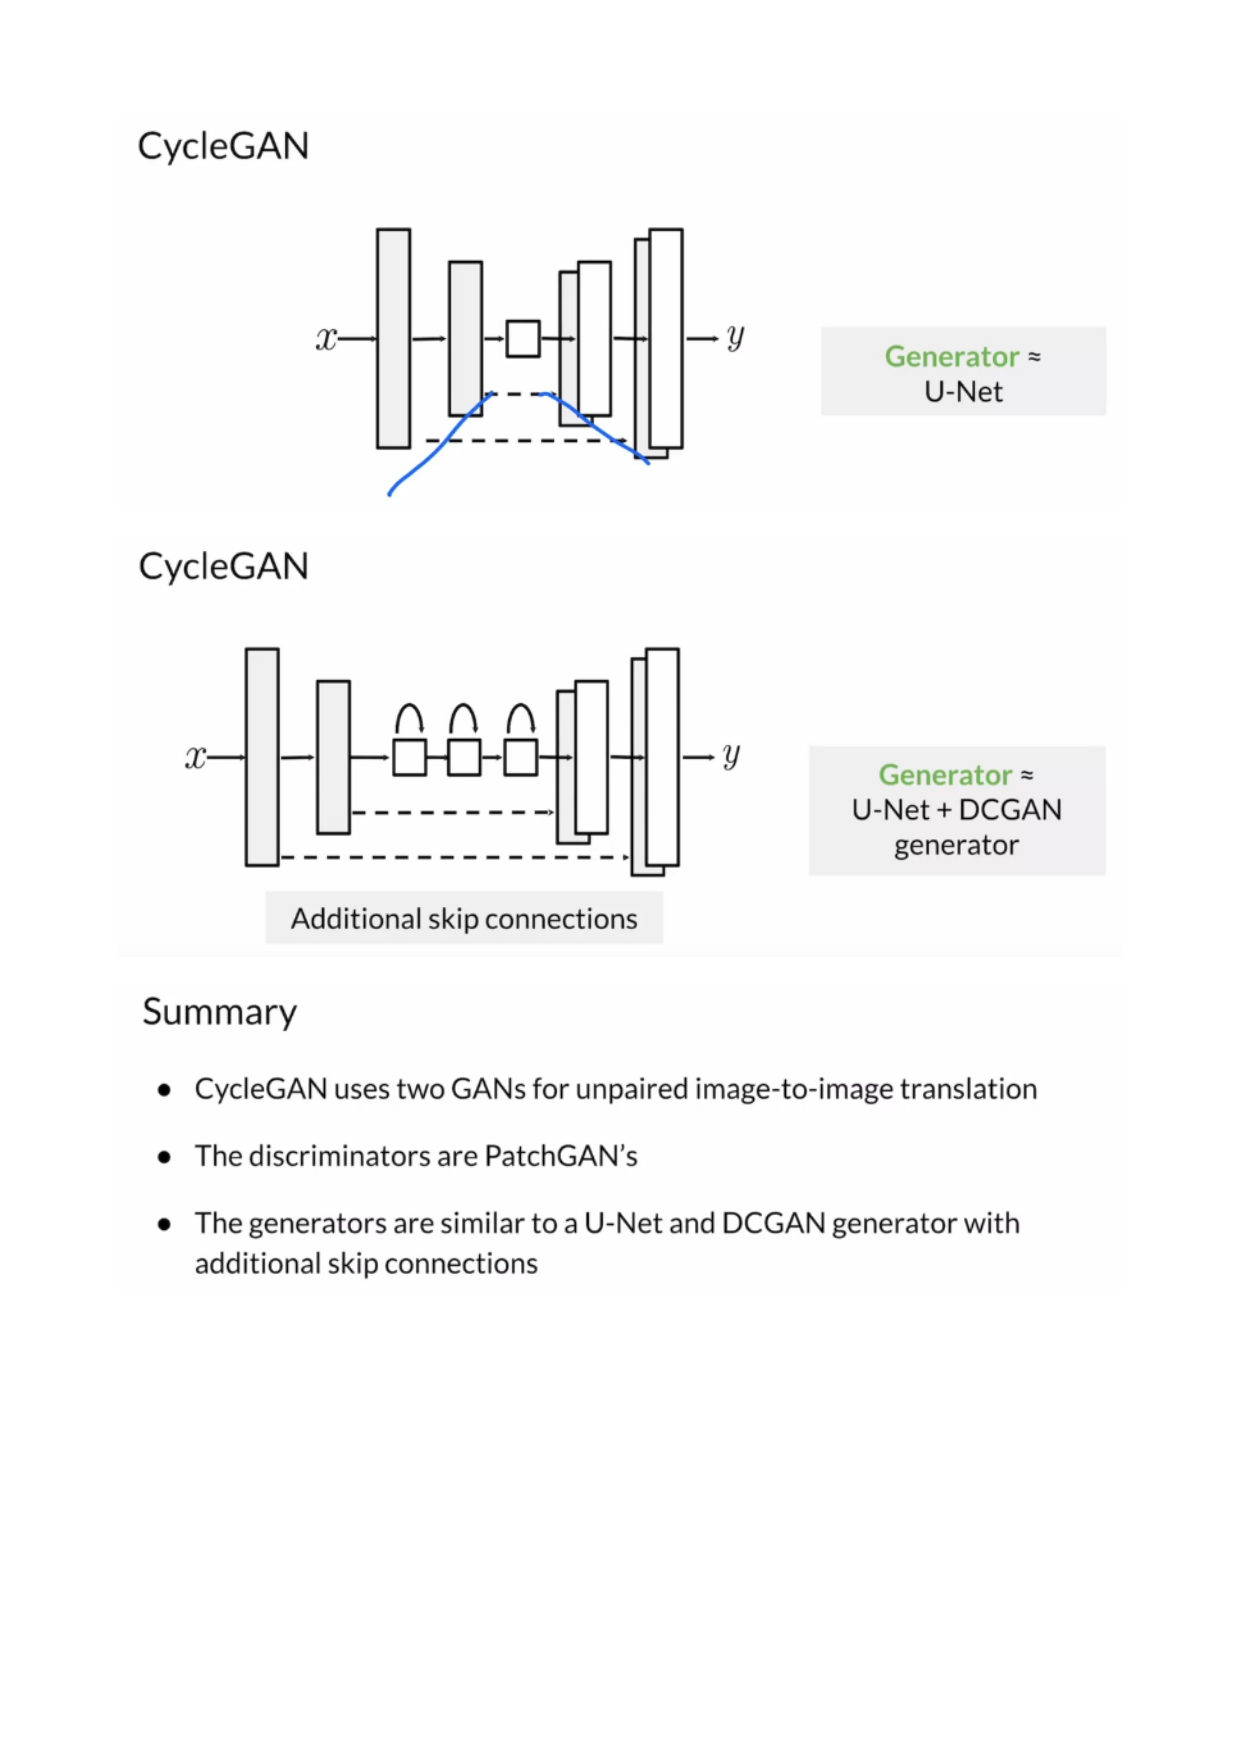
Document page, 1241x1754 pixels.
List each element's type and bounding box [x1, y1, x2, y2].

picture [118, 536, 1123, 957]
picture [118, 118, 1123, 508]
picture [118, 985, 1123, 1292]
